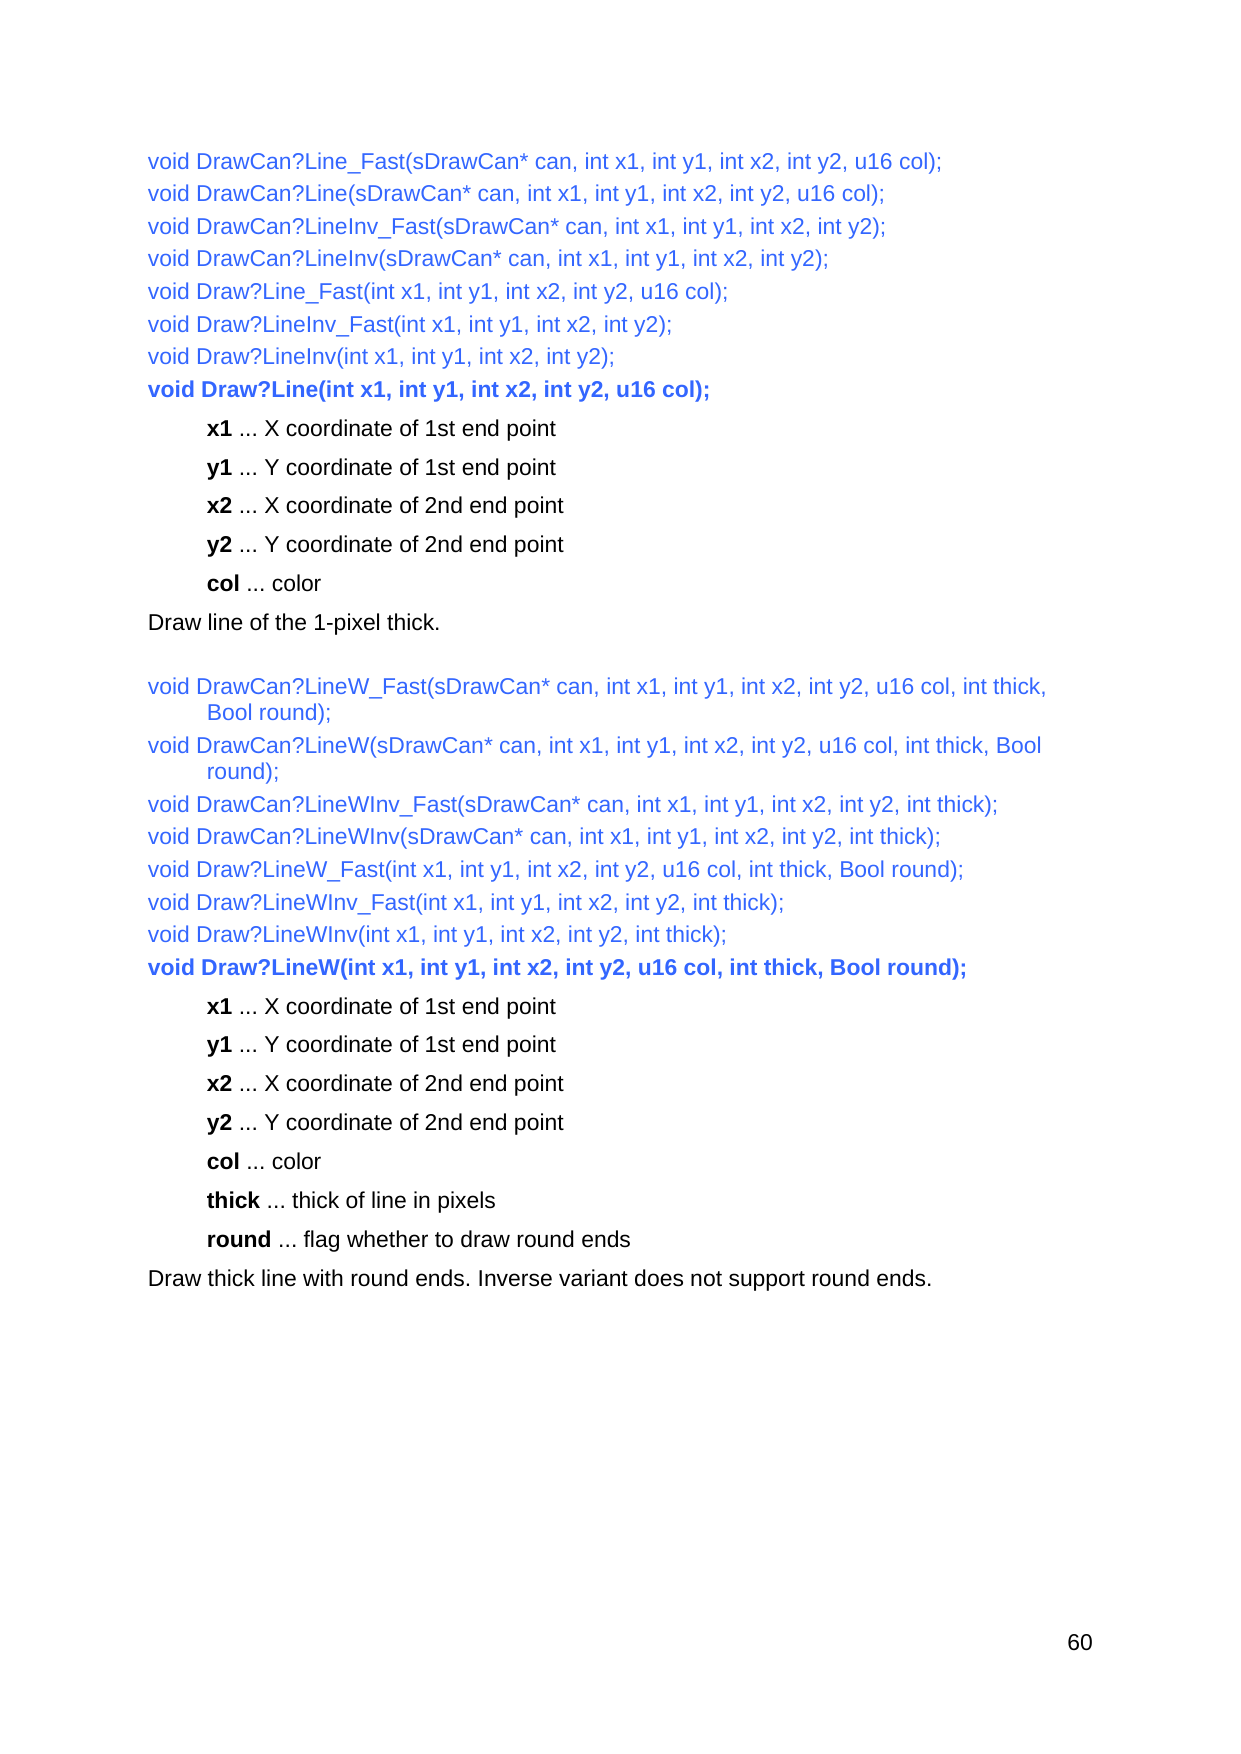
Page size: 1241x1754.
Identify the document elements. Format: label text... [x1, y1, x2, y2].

text y2 ... Y coordinate of 2nd end point [148, 1109, 1093, 1136]
text x2 ... X coordinate of 2nd end point [148, 1070, 1093, 1097]
text y2 ... Y coordinate of 2nd end point [148, 531, 1093, 558]
text x1 ... X coordinate of 1st end point [148, 993, 1093, 1019]
text void DrawCan?LineWInv_Fast(sDrawCan* can, int x1, int y1, int x2, int y2, int thick); [148, 791, 1093, 817]
text void Draw?LineInv(int x1, int y1, int x2, int y2); [148, 343, 1093, 369]
text y1 ... Y coordinate of 1st end point [148, 1031, 1093, 1058]
text col ... color [148, 570, 1093, 596]
text y1 ... Y coordinate of 1st end point [148, 453, 1093, 480]
text void DrawCan?LineW(sDrawCan* can, int x1, int y1, int x2, int y2, u16 col, int thick, Bool round); [148, 732, 1093, 784]
text round ... flag whether to draw round ends [148, 1226, 1093, 1252]
text void DrawCan?LineW_Fast(sDrawCan* can, int x1, int y1, int x2, int y2, u16 col, int thick, Bool round); [148, 673, 1093, 726]
text void Draw?LineWInv_Fast(int x1, int y1, int x2, int y2, int thick); [148, 888, 1093, 915]
text thick ... thick of line in pixels [148, 1187, 1093, 1213]
text void DrawCan?Line_Fast(sDrawCan* can, int x1, int y1, int x2, int y2, u16 col); [148, 148, 1093, 174]
text void DrawCan?Line(sDrawCan* can, int x1, int y1, int x2, int y2, u16 col); [148, 180, 1093, 207]
text void DrawCan?LineInv(sDrawCan* can, int x1, int y1, int x2, int y2); [148, 245, 1093, 272]
text void Draw?Line_Fast(int x1, int y1, int x2, int y2, u16 col); [148, 278, 1093, 304]
text Draw thick line with round ends. Inverse variant does not support round ends. [148, 1264, 1093, 1291]
text x2 ... X coordinate of 2nd end point [148, 492, 1093, 519]
text Draw line of the 1-pixel thick. [148, 609, 1093, 635]
text void Draw?LineW(int x1, int y1, int x2, int y2, u16 col, int thick, Bool round); [148, 954, 1093, 980]
text col ... color [148, 1148, 1093, 1174]
text void Draw?LineW_Fast(int x1, int y1, int x2, int y2, u16 col, int thick, Bool round); [148, 856, 1093, 882]
text void DrawCan?LineWInv(sDrawCan* can, int x1, int y1, int x2, int y2, int thick); [148, 823, 1093, 850]
text void Draw?LineInv_Fast(int x1, int y1, int x2, int y2); [148, 311, 1093, 337]
text void Draw?Line(int x1, int y1, int x2, int y2, u16 col); [148, 376, 1093, 402]
text void DrawCan?LineInv_Fast(sDrawCan* can, int x1, int y1, int x2, int y2); [148, 213, 1093, 239]
text x1 ... X coordinate of 1st end point [148, 415, 1093, 441]
text void Draw?LineWInv(int x1, int y1, int x2, int y2, int thick); [148, 921, 1093, 947]
